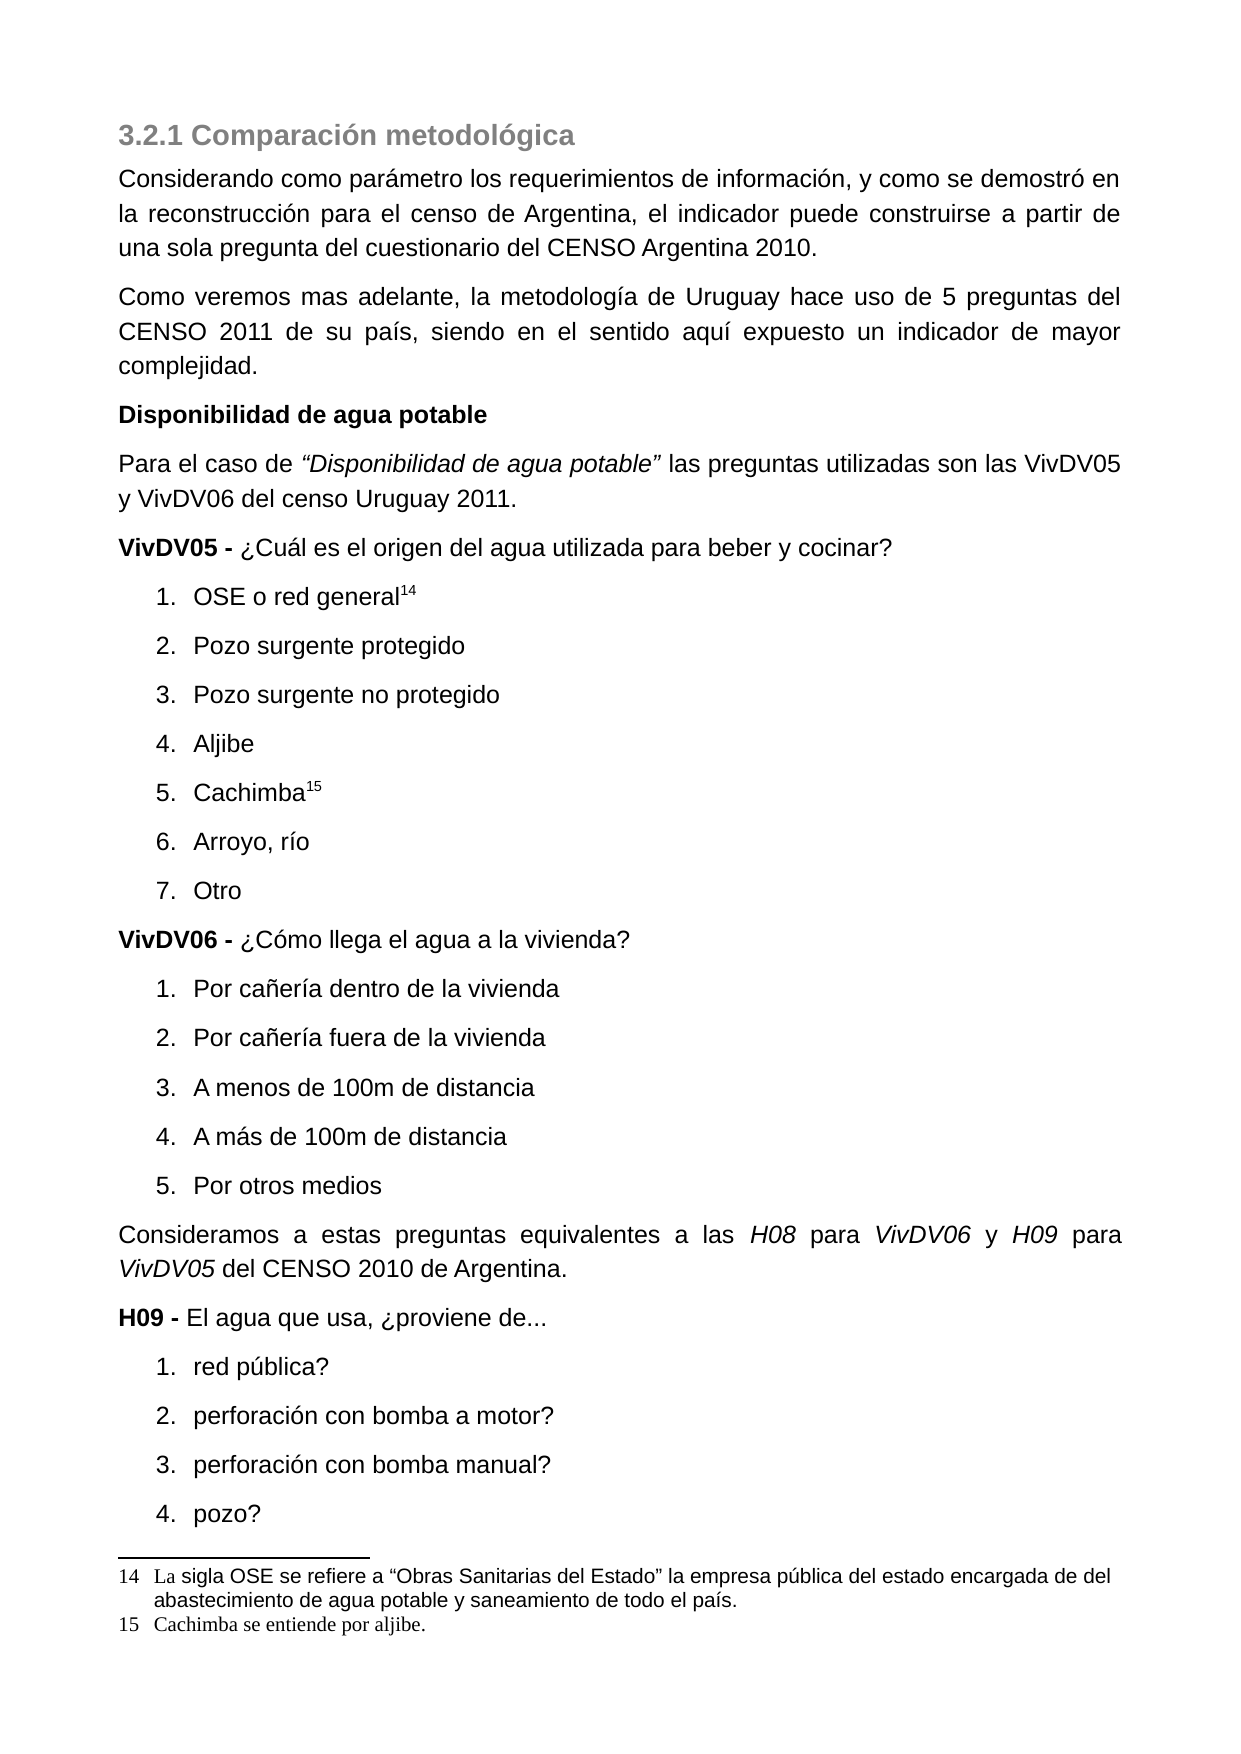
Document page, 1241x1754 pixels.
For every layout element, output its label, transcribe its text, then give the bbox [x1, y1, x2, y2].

list Pozo surgente protegido [156, 631, 1122, 660]
list Pozo surgente no protegido [156, 680, 1122, 709]
list Otro [156, 876, 1122, 905]
list Arroyo, río [156, 827, 1122, 856]
text Para el caso de “Disponibilidad de agua potable” las preguntas utilizadas son las VivDV05 y VivDV06 del censo Uruguay 2011. [118, 449, 1122, 512]
text VivDV05 - ¿Cuál es el origen del agua utilizada para beber y cocinar? [118, 533, 1122, 562]
list Por cañería fuera de la vivienda [156, 1023, 1122, 1052]
list A más de 100m de distancia [156, 1122, 1122, 1150]
list OSE o red general [156, 582, 1122, 611]
list Aljibe [156, 729, 1122, 758]
list red pública? [156, 1352, 1122, 1381]
text Como veremos mas adelante, la metodología de Uruguay hace uso de 5 preguntas del CENSO 2011 de su país, siendo en el sentido aquí expuesto un indicador de mayor complejidad. [118, 282, 1122, 380]
list La sigla OSE se refiere a “Obras Sanitarias del Estado” la empresa pública del estado encargada de del abastecimiento de agua potable y saneamiento de todo el país. [118, 1564, 1122, 1612]
text VivDV06 - ¿Cómo llega el agua a la vivienda? [118, 925, 1122, 954]
text Considerando como parámetro los requerimientos de información, y como se demostró en la reconstrucción para el censo de Argentina, el indicador puede construirse a partir de una sola pregunta del cuestionario del CENSO Argentina 2010. [118, 164, 1122, 262]
list Por otros medios [156, 1171, 1122, 1199]
subtitle 3.2.1 Comparación metodológica [118, 118, 1122, 152]
list pozo? [156, 1499, 1122, 1528]
text H09 - El agua que usa, ¿proviene de... [118, 1303, 1122, 1332]
list Por cañería dentro de la vivienda [156, 974, 1122, 1003]
list A menos de 100m de distancia [156, 1072, 1122, 1101]
text Consideramos a estas preguntas equivalentes a las H08 para VivDV06 y H09 para VivDV05 del CENSO 2010 de Argentina. [118, 1220, 1122, 1283]
text Disponibilidad de agua potable [118, 400, 1122, 429]
list perforación con bomba a motor? [156, 1401, 1122, 1430]
list perforación con bomba manual? [156, 1450, 1122, 1479]
list Cachimba [156, 778, 1122, 807]
list Cachimba se entiende por aljibe. [118, 1612, 1122, 1636]
